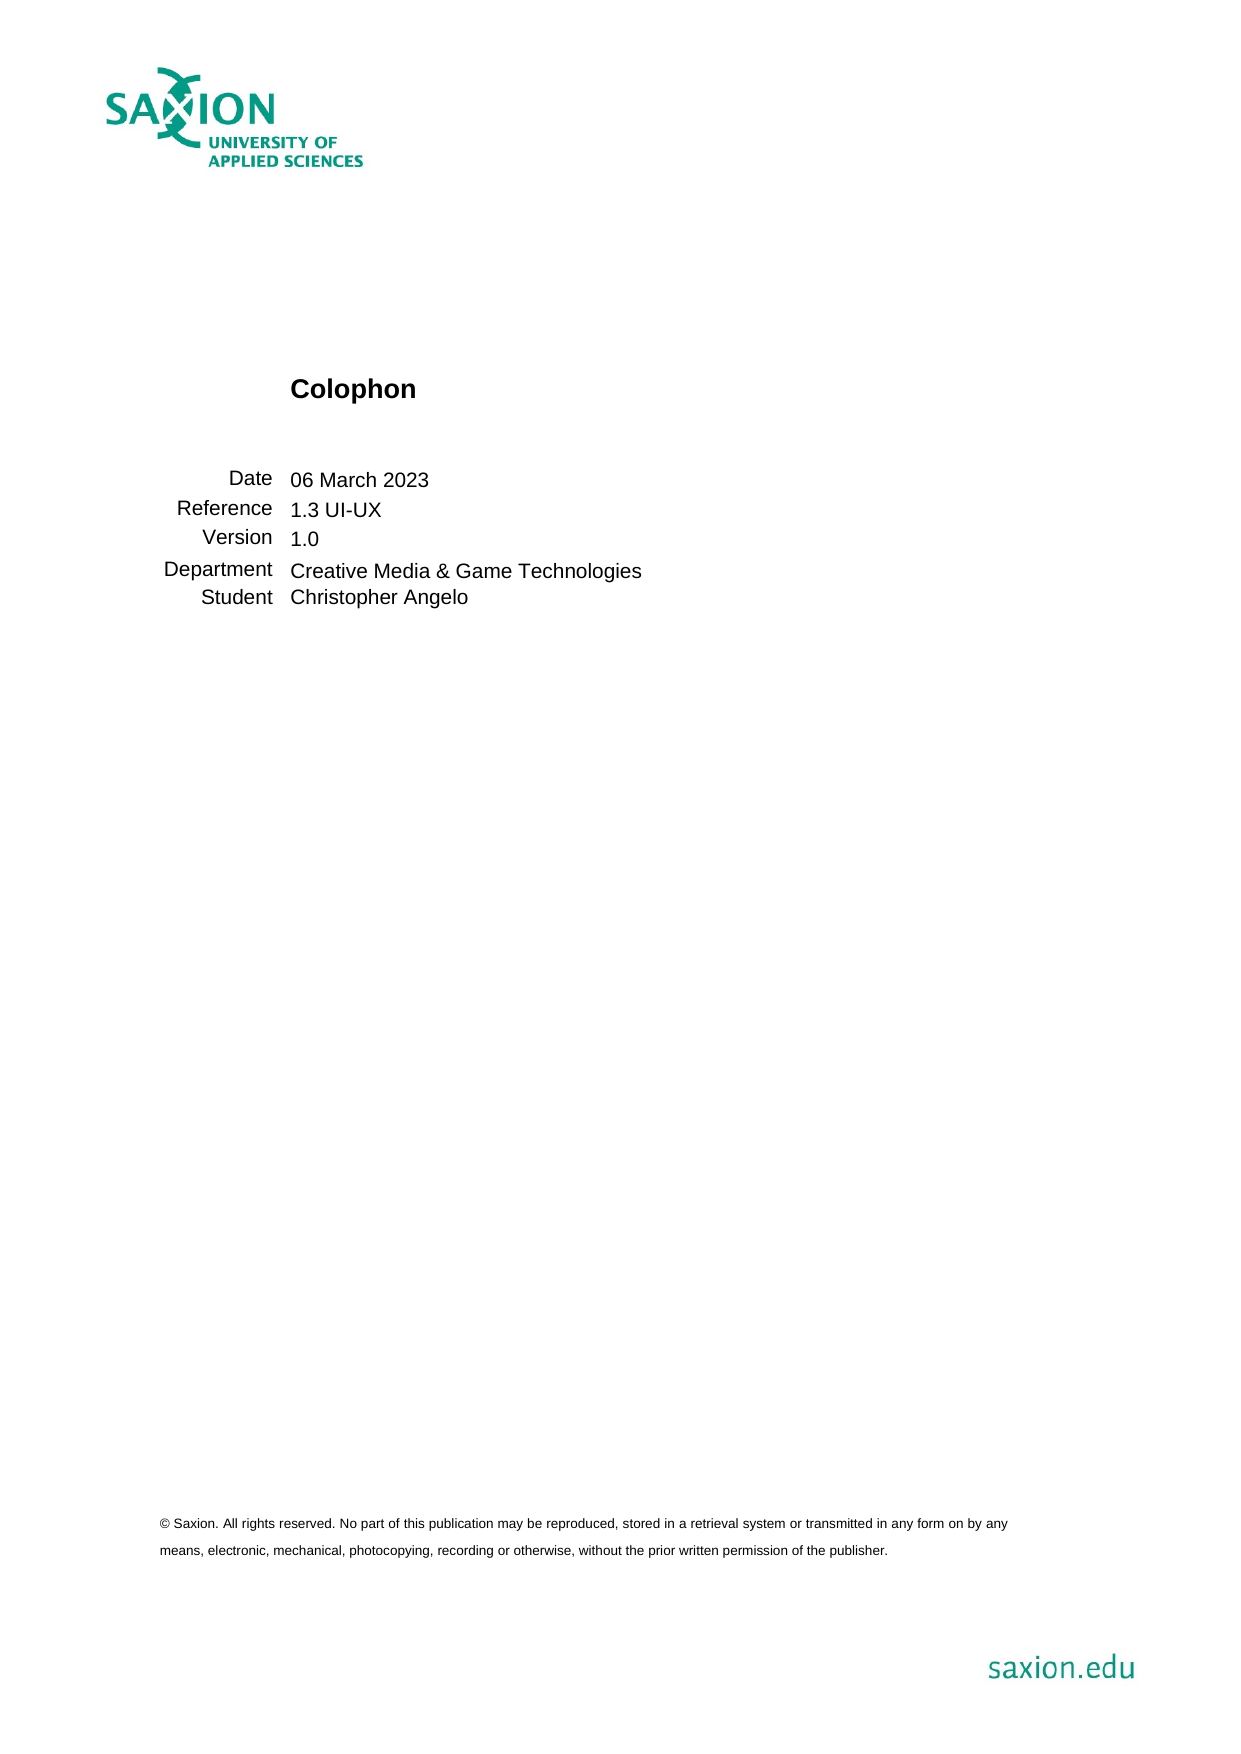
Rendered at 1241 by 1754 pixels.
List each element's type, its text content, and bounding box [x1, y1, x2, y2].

table_cell Version [160, 522, 290, 551]
picture [0, 1628, 1241, 1754]
table_cell Christopher Angelo [290, 583, 1065, 612]
text © Saxion. All rights reserved. No part of this publication may be reproduced, stored in a retrieval system or transmitted in any form on by any means, electronic, mechanical, photocopying, recording or otherwise, without the prior written permission of the publisher. [159, 1508, 1010, 1560]
table_header [160, 373, 273, 462]
picture [76, 59, 393, 178]
table_cell Date [160, 463, 290, 492]
table_cell Student name [160, 583, 290, 612]
table_header [273, 373, 290, 462]
table_cell Creative Media & Game Technologies [290, 553, 1065, 583]
table_header Colophon [290, 373, 1065, 462]
table_cell 1.3 UI-UX [290, 492, 1065, 522]
table_cell 06 March 2023 [290, 463, 1065, 492]
table_cell Reference [160, 492, 290, 522]
table_cell 1.0 [290, 522, 1065, 551]
table_cell Department [160, 553, 290, 583]
